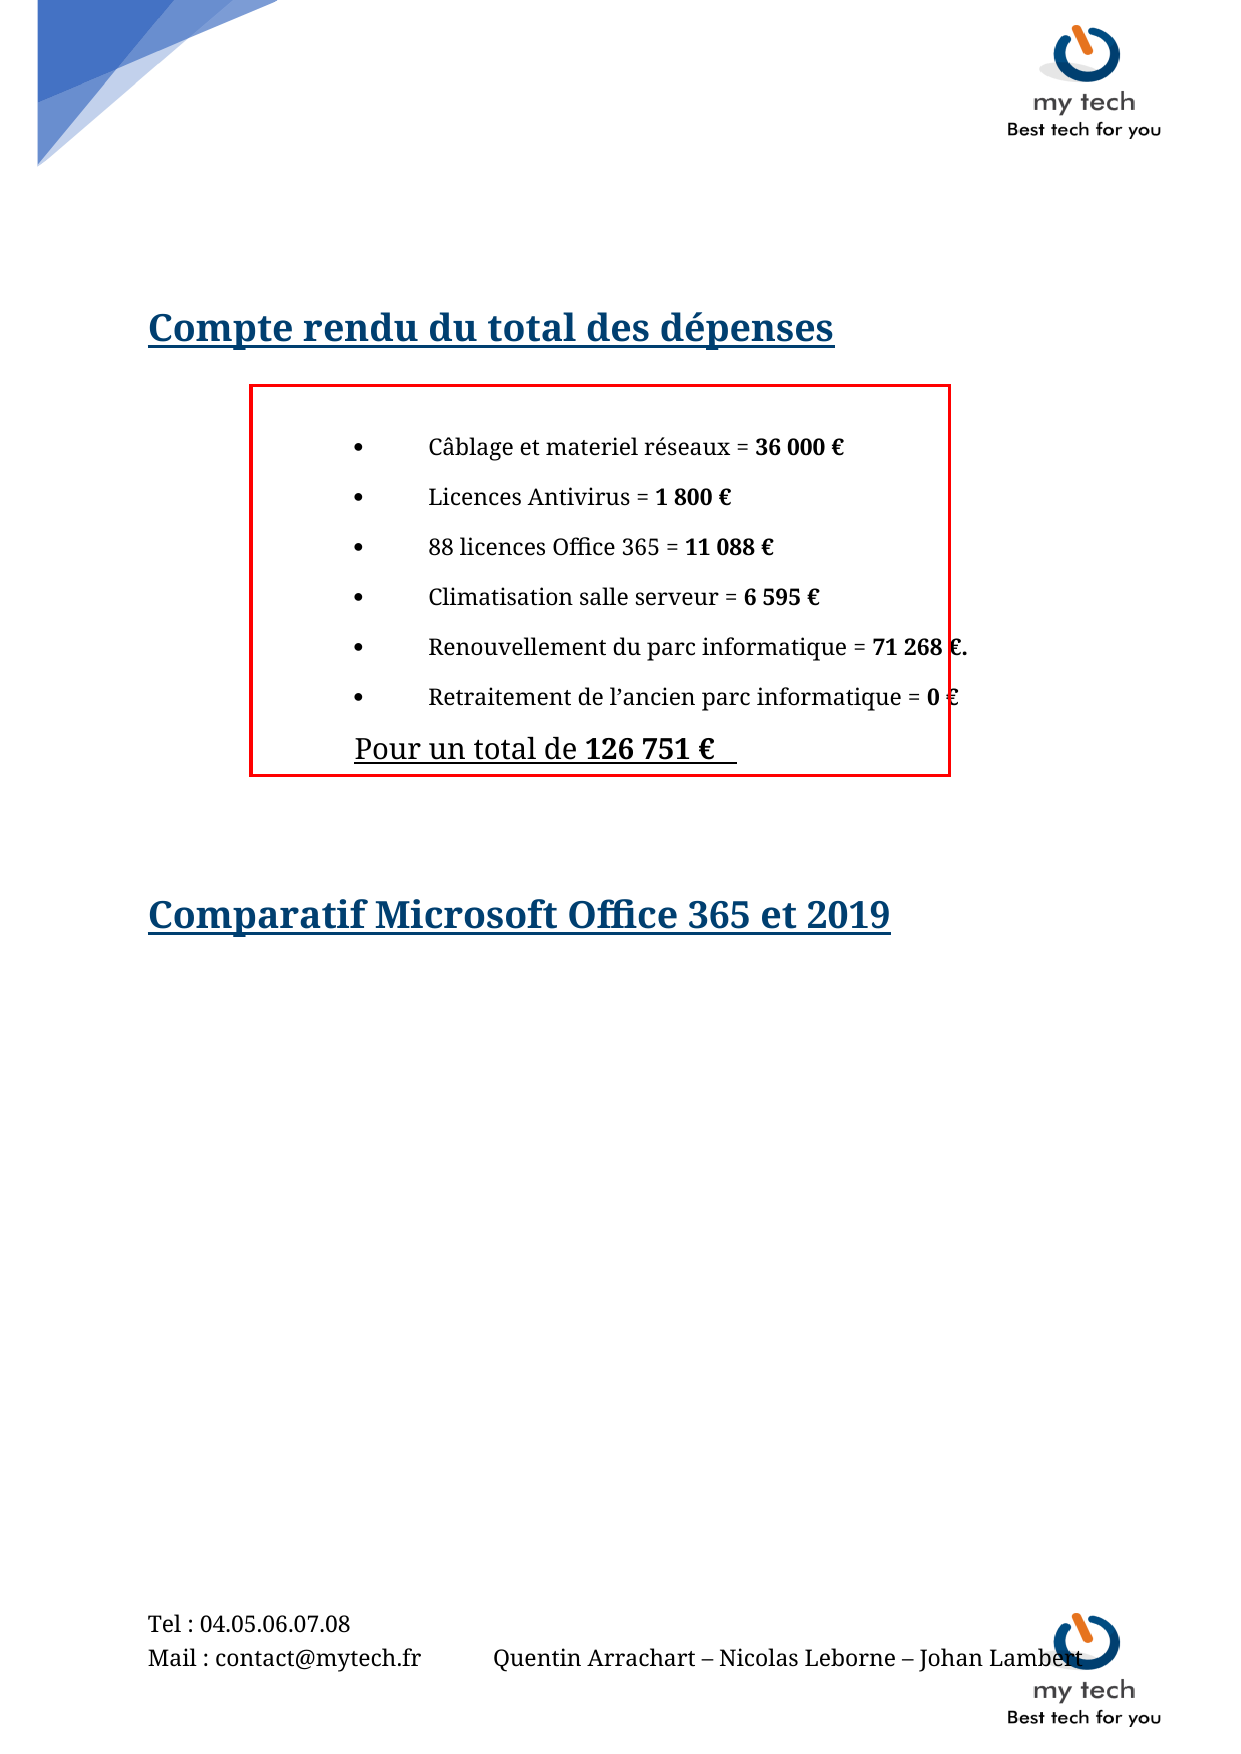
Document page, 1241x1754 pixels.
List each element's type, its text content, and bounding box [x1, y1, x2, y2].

list [951, 578, 1093, 612]
text Pour un total de 126 751 € [354, 728, 948, 768]
list [951, 478, 1093, 512]
subtitle Compte rendu du total des dépenses [148, 302, 1093, 353]
list Retraitement de l’ancien parc informatique = 0 € [951, 678, 1093, 712]
list Climatisation salle serveur = 6 595 € [354, 578, 948, 612]
list [951, 428, 1093, 462]
list 88 licences Office 365 = 11 088 € [354, 528, 948, 562]
list Câblage et materiel réseaux = 36 000 € [354, 428, 948, 462]
text [951, 728, 1093, 768]
list Retraitement de l’ancien parc informatique = 0 € [354, 678, 948, 712]
list Licences Antivirus = 1 800 € [354, 478, 948, 512]
subtitle Comparatif Microsoft Office 365 et 2019 [148, 889, 1093, 940]
list [951, 528, 1093, 562]
list Renouvellement du parc informatique = 71 268 €. [951, 628, 1093, 662]
list Renouvellement du parc informatique = 71 268 €. [354, 628, 948, 662]
